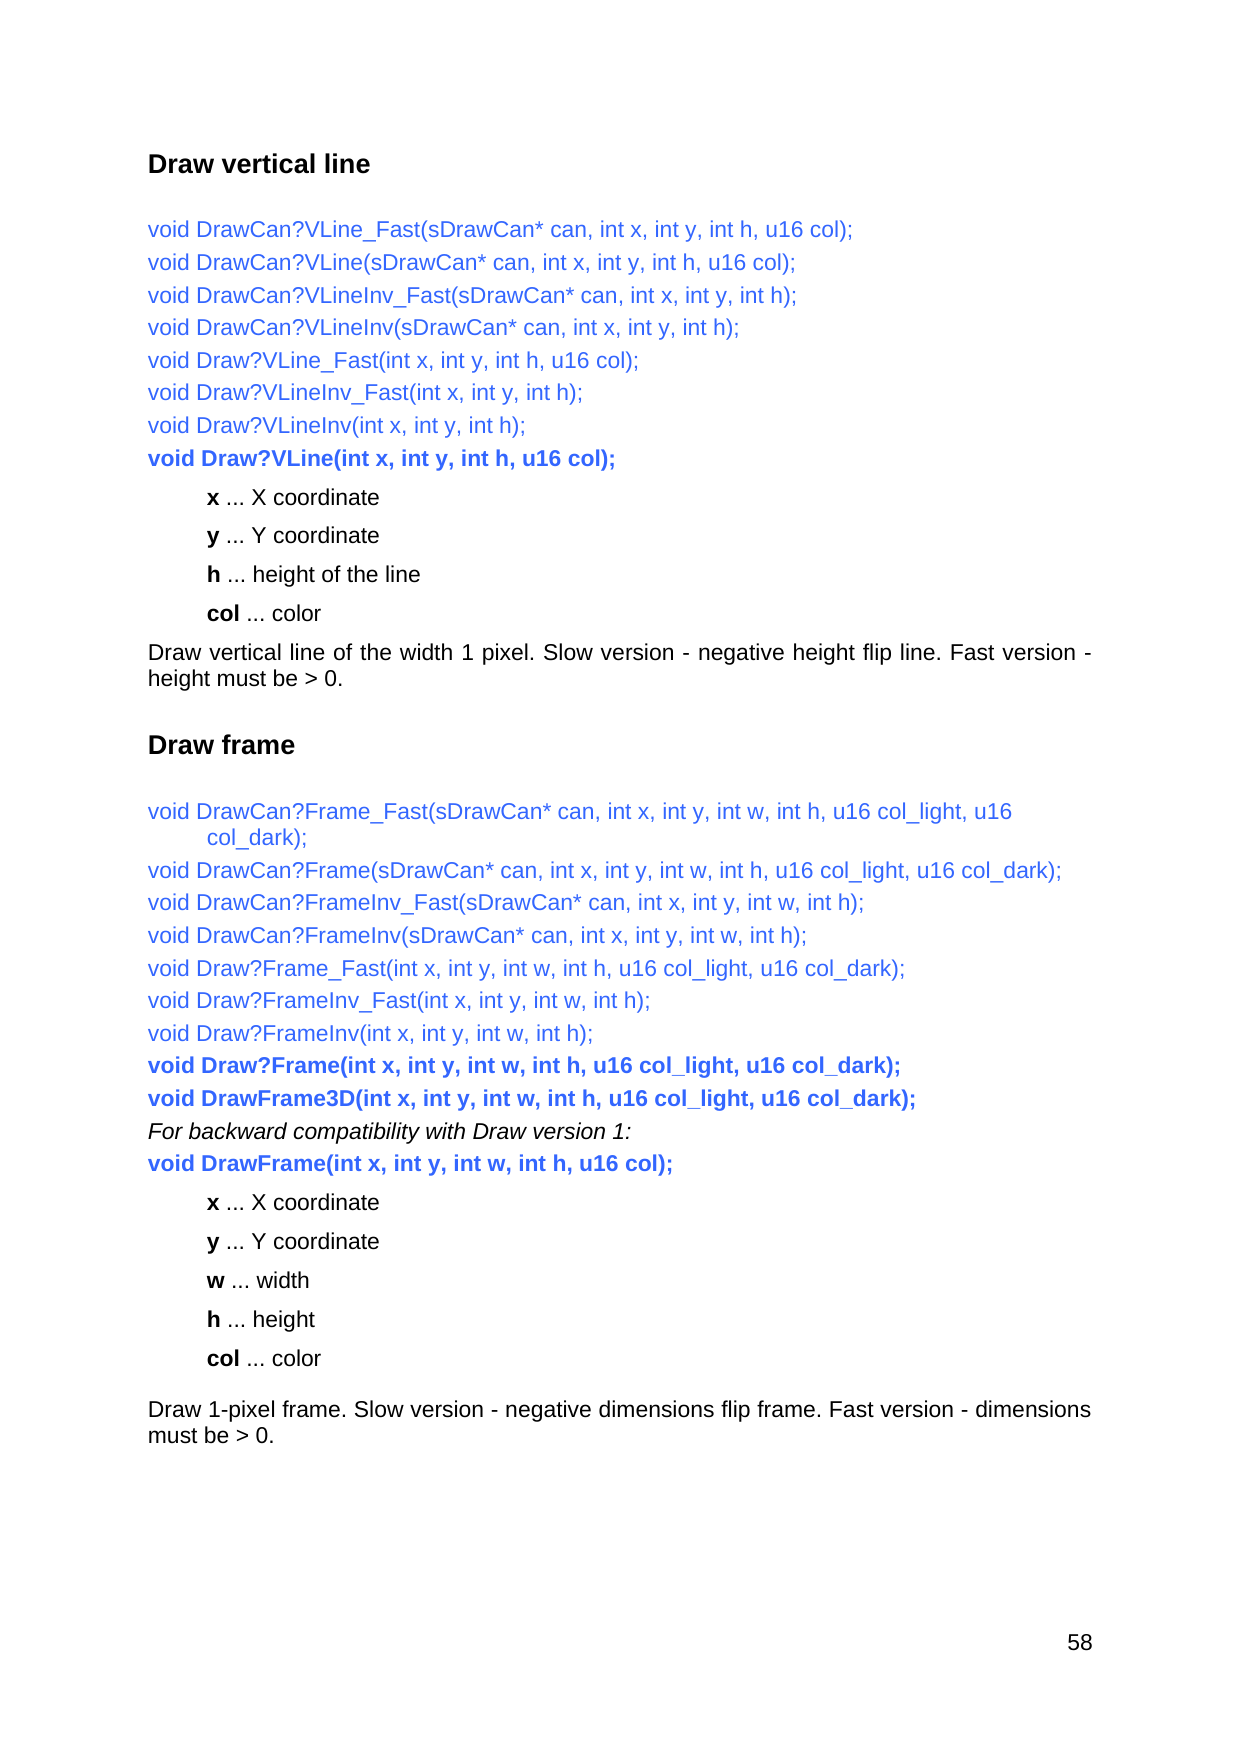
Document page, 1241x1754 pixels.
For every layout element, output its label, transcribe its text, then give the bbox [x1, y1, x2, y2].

text Draw 1-pixel frame. Slow version - negative dimensions flip frame. Fast version - dimensions must be > 0. [148, 1396, 1093, 1448]
text void Draw?VLine(int x, int y, int h, u16 col); [148, 444, 1093, 471]
text h ... height [148, 1306, 1093, 1332]
text void Draw?VLine_Fast(int x, int y, int h, u16 col); [148, 347, 1093, 373]
text y ... Y coordinate [148, 1228, 1093, 1254]
subtitle Draw vertical line [148, 148, 1093, 179]
text void DrawCan?VLineInv_Fast(sDrawCan* can, int x, int y, int h); [148, 282, 1093, 308]
text x ... X coordinate [148, 483, 1093, 510]
text void DrawCan?Frame_Fast(sDrawCan* can, int x, int y, int w, int h, u16 col_light, u16 col_dark); [148, 798, 1093, 851]
text void DrawCan?FrameInv(sDrawCan* can, int x, int y, int w, int h); [148, 922, 1093, 948]
text void DrawCan?VLineInv(sDrawCan* can, int x, int y, int h); [148, 314, 1093, 341]
text void Draw?VLineInv(int x, int y, int h); [148, 412, 1093, 438]
text void Draw?FrameInv_Fast(int x, int y, int w, int h); [148, 987, 1093, 1013]
text void DrawCan?Frame(sDrawCan* can, int x, int y, int w, int h, u16 col_light, u16 col_dark); [148, 857, 1093, 883]
text h ... height of the line [148, 561, 1093, 587]
text For backward compatibility with Draw version 1: [148, 1118, 1093, 1144]
subtitle Draw frame [148, 729, 1093, 760]
text void DrawFrame3D(int x, int y, int w, int h, u16 col_light, u16 col_dark); [148, 1085, 1093, 1111]
text void Draw?Frame_Fast(int x, int y, int w, int h, u16 col_light, u16 col_dark); [148, 954, 1093, 981]
text void DrawFrame(int x, int y, int w, int h, u16 col); [148, 1150, 1093, 1177]
text col ... color [148, 1344, 1093, 1371]
text y ... Y coordinate [148, 522, 1093, 549]
text void DrawCan?FrameInv_Fast(sDrawCan* can, int x, int y, int w, int h); [148, 889, 1093, 916]
text void DrawCan?VLine(sDrawCan* can, int x, int y, int h, u16 col); [148, 249, 1093, 275]
text col ... color [148, 600, 1093, 626]
text w ... width [148, 1267, 1093, 1293]
text void Draw?Frame(int x, int y, int w, int h, u16 col_light, u16 col_dark); [148, 1052, 1093, 1079]
text x ... X coordinate [148, 1189, 1093, 1215]
text void Draw?VLineInv_Fast(int x, int y, int h); [148, 379, 1093, 406]
text void DrawCan?VLine_Fast(sDrawCan* can, int x, int y, int h, u16 col); [148, 216, 1093, 243]
text void Draw?FrameInv(int x, int y, int w, int h); [148, 1020, 1093, 1046]
text Draw vertical line of the width 1 pixel. Slow version - negative height flip line. Fast version - height must be > 0. [148, 639, 1093, 692]
